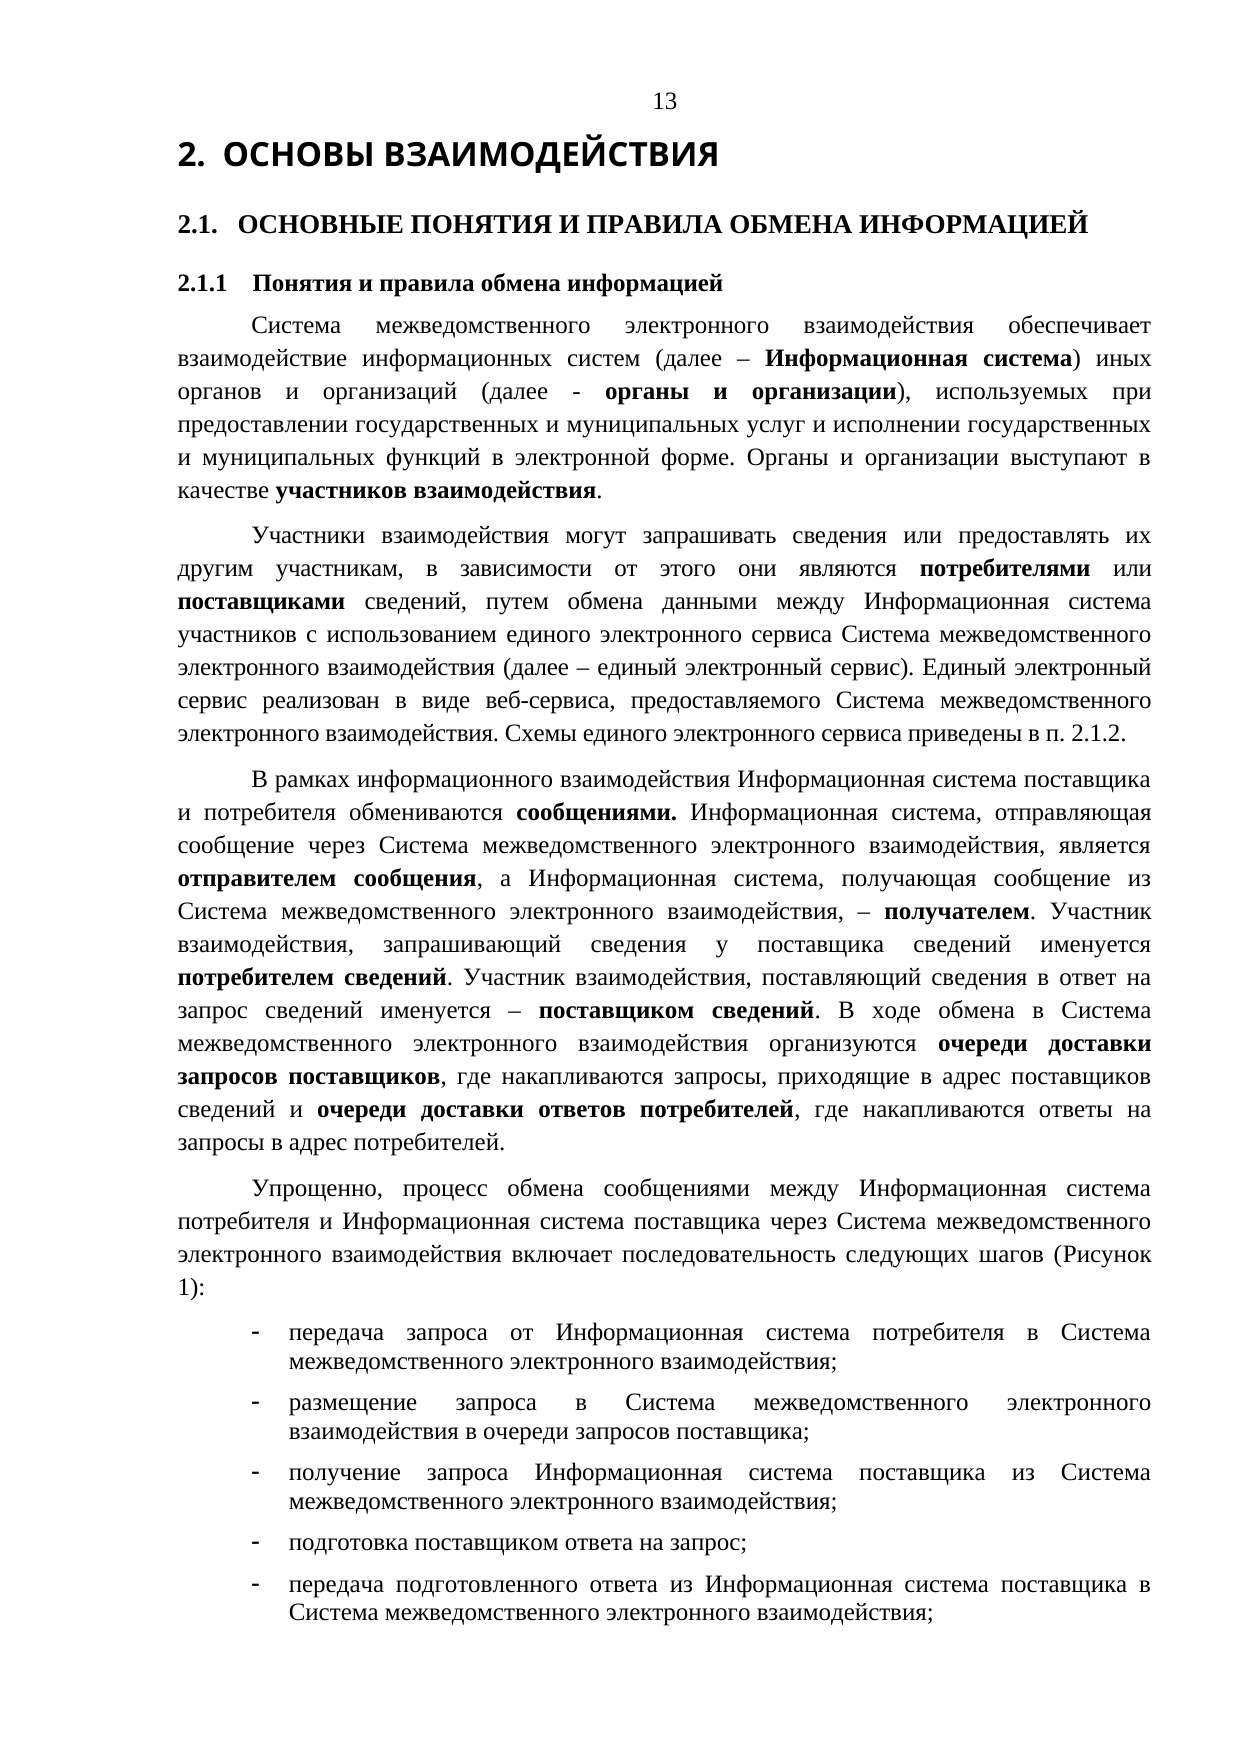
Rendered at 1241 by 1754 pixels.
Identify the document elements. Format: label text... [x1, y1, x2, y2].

text Участники взаимодействия могут запрашивать сведения или предоставлять их другим участникам, в зависимости от этого они являются потребителями или поставщиками сведений, путем обмена данными между Информационная система участников с использованием единого электронного сервиса Система межведомственного электронного взаимодействия (далее – единый электронный сервис). Единый электронный сервис реализован в виде веб-сервиса, предоставляемого Система межведомственного электронного взаимодействия. Схемы единого электронного сервиса приведены в п. 2.1.2. [177, 520, 1152, 747]
subtitle Основы взаимодействия [177, 131, 1152, 176]
subtitle Основные понятия и правила обмена информацией [177, 208, 1152, 239]
list размещение запроса в Система межведомственного электронного взаимодействия в очереди запросов поставщика; [251, 1387, 1152, 1445]
list подготовка поставщиком ответа на запрос; [251, 1527, 1152, 1556]
text Система межведомственного электронного взаимодействия обеспечивает взаимодействие информационных систем (далее – Информационная система) иных органов и организаций (далее - органы и организации), используемых при предоставлении государственных и муниципальных услуг и исполнении государственных и муниципальных функций в электронной форме. Органы и организации выступают в качестве участников взаимодействия. [177, 310, 1152, 504]
list получение запроса Информационная система поставщика из Система межведомственного электронного взаимодействия; [251, 1457, 1152, 1515]
list передача подготовленного ответа из Информационная система поставщика в Система межведомственного электронного взаимодействия; [251, 1569, 1152, 1626]
text В рамках информационного взаимодействия Информационная система поставщика и потребителя обмениваются сообщениями. Информационная система, отправляющая сообщение через Система межведомственного электронного взаимодействия, является отправителем сообщения, а Информационная система, получающая сообщение из Система межведомственного электронного взаимодействия, – получателем. Участник взаимодействия, запрашивающий сведения у поставщика сведений именуется потребителем сведений. Участник взаимодействия, поставляющий сведения в ответ на запрос сведений именуется – поставщиком сведений. В ходе обмена в Система межведомственного электронного взаимодействия организуются очереди доставки запросов поставщиков, где накапливаются запросы, приходящие в адрес поставщиков сведений и очереди доставки ответов потребителей, где накапливаются ответы на запросы в адрес потребителей. [177, 764, 1152, 1156]
subtitle Понятия и правила обмена информацией [177, 268, 1152, 297]
text Упрощенно, процесс обмена сообщениями между Информационная система потребителя и Информационная система поставщика через Система межведомственного электронного взаимодействия включает последовательность следующих шагов (Рисунок 1): [177, 1173, 1152, 1301]
list передача запроса от Информационная система потребителя в Система межведомственного электронного взаимодействия; [251, 1317, 1152, 1375]
